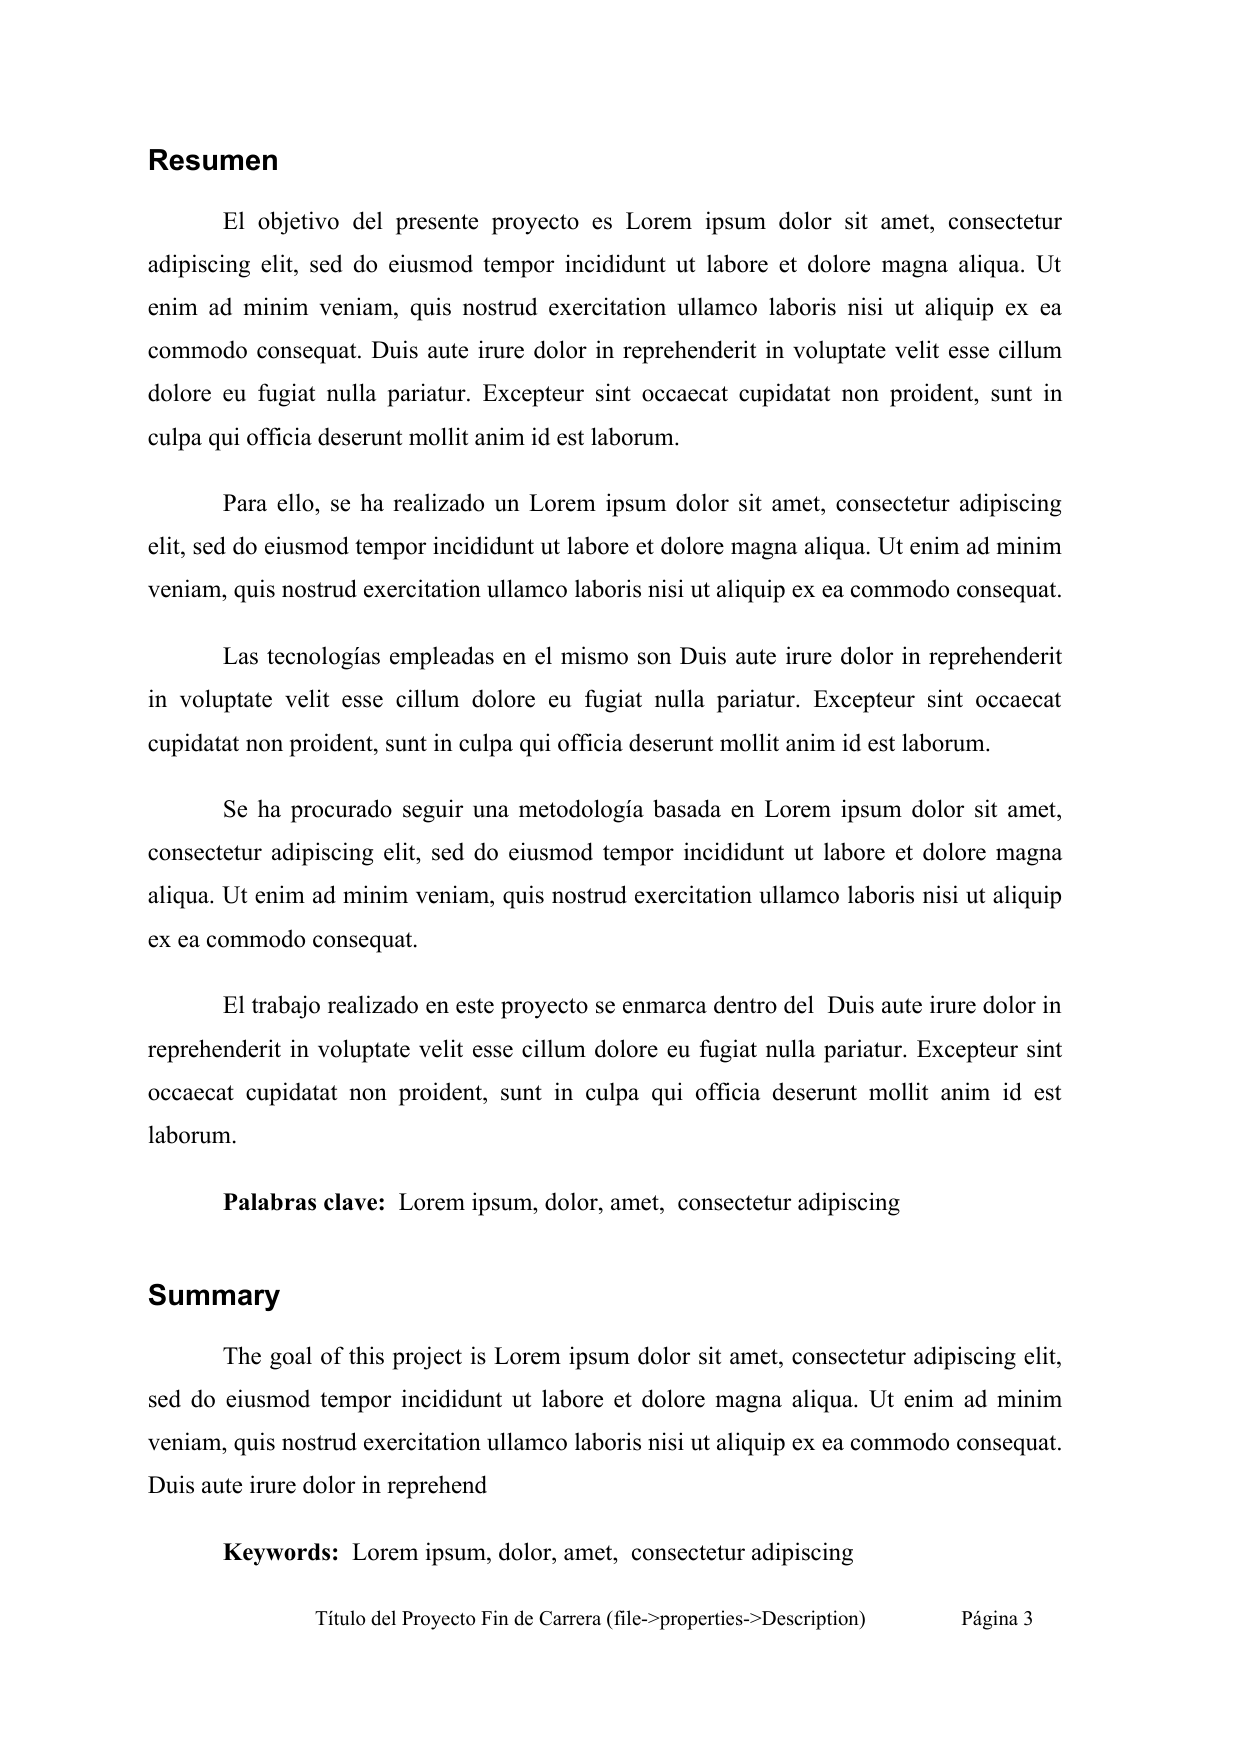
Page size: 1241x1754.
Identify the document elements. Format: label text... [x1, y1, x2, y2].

text Las tecnologías empleadas en el mismo son Duis aute irure dolor in reprehenderit in voluptate velit esse cillum dolore eu fugiat nulla pariatur. Excepteur sint occaecat cupidatat non proident, sunt in culpa qui officia deserunt mollit anim id est laborum. [148, 641, 1063, 756]
text Palabras clave: Lorem ipsum, dolor, amet, consectetur adipiscing [148, 1187, 1063, 1215]
subtitle Resumen [148, 143, 1063, 177]
text Para ello, se ha realizado un Lorem ipsum dolor sit amet, consectetur adipiscing elit, sed do eiusmod tempor incididunt ut labore et dolore magna aliqua. Ut enim ad minim veniam, quis nostrud exercitation ullamco laboris nisi ut aliquip ex ea commodo consequat. [148, 488, 1063, 603]
text El trabajo realizado en este proyecto se enmarca dentro del Duis aute irure dolor in reprehenderit in voluptate velit esse cillum dolore eu fugiat nulla pariatur. Excepteur sint occaecat cupidatat non proident, sunt in culpa qui officia deserunt mollit anim id est laborum. [148, 991, 1063, 1149]
text El objetivo del presente proyecto es Lorem ipsum dolor sit amet, consectetur adipiscing elit, sed do eiusmod tempor incididunt ut labore et dolore magna aliqua. Ut enim ad minim veniam, quis nostrud exercitation ullamco laboris nisi ut aliquip ex ea commodo consequat. Duis aute irure dolor in reprehenderit in voluptate velit esse cillum dolore eu fugiat nulla pariatur. Excepteur sint occaecat cupidatat non proident, sunt in culpa qui officia deserunt mollit anim id est laborum. [148, 206, 1063, 450]
text Se ha procurado seguir una metodología basada en Lorem ipsum dolor sit amet, consectetur adipiscing elit, sed do eiusmod tempor incididunt ut labore et dolore magna aliqua. Ut enim ad minim veniam, quis nostrud exercitation ullamco laboris nisi ut aliquip ex ea commodo consequat. [148, 794, 1063, 952]
subtitle Summary [148, 1278, 1063, 1312]
text The goal of this project is Lorem ipsum dolor sit amet, consectetur adipiscing elit, sed do eiusmod tempor incididunt ut labore et dolore magna aliqua. Ut enim ad minim veniam, quis nostrud exercitation ullamco laboris nisi ut aliquip ex ea commodo consequat. Duis aute irure dolor in reprehend [148, 1341, 1063, 1499]
text Keywords: Lorem ipsum, dolor, amet, consectetur adipiscing [148, 1537, 1063, 1566]
